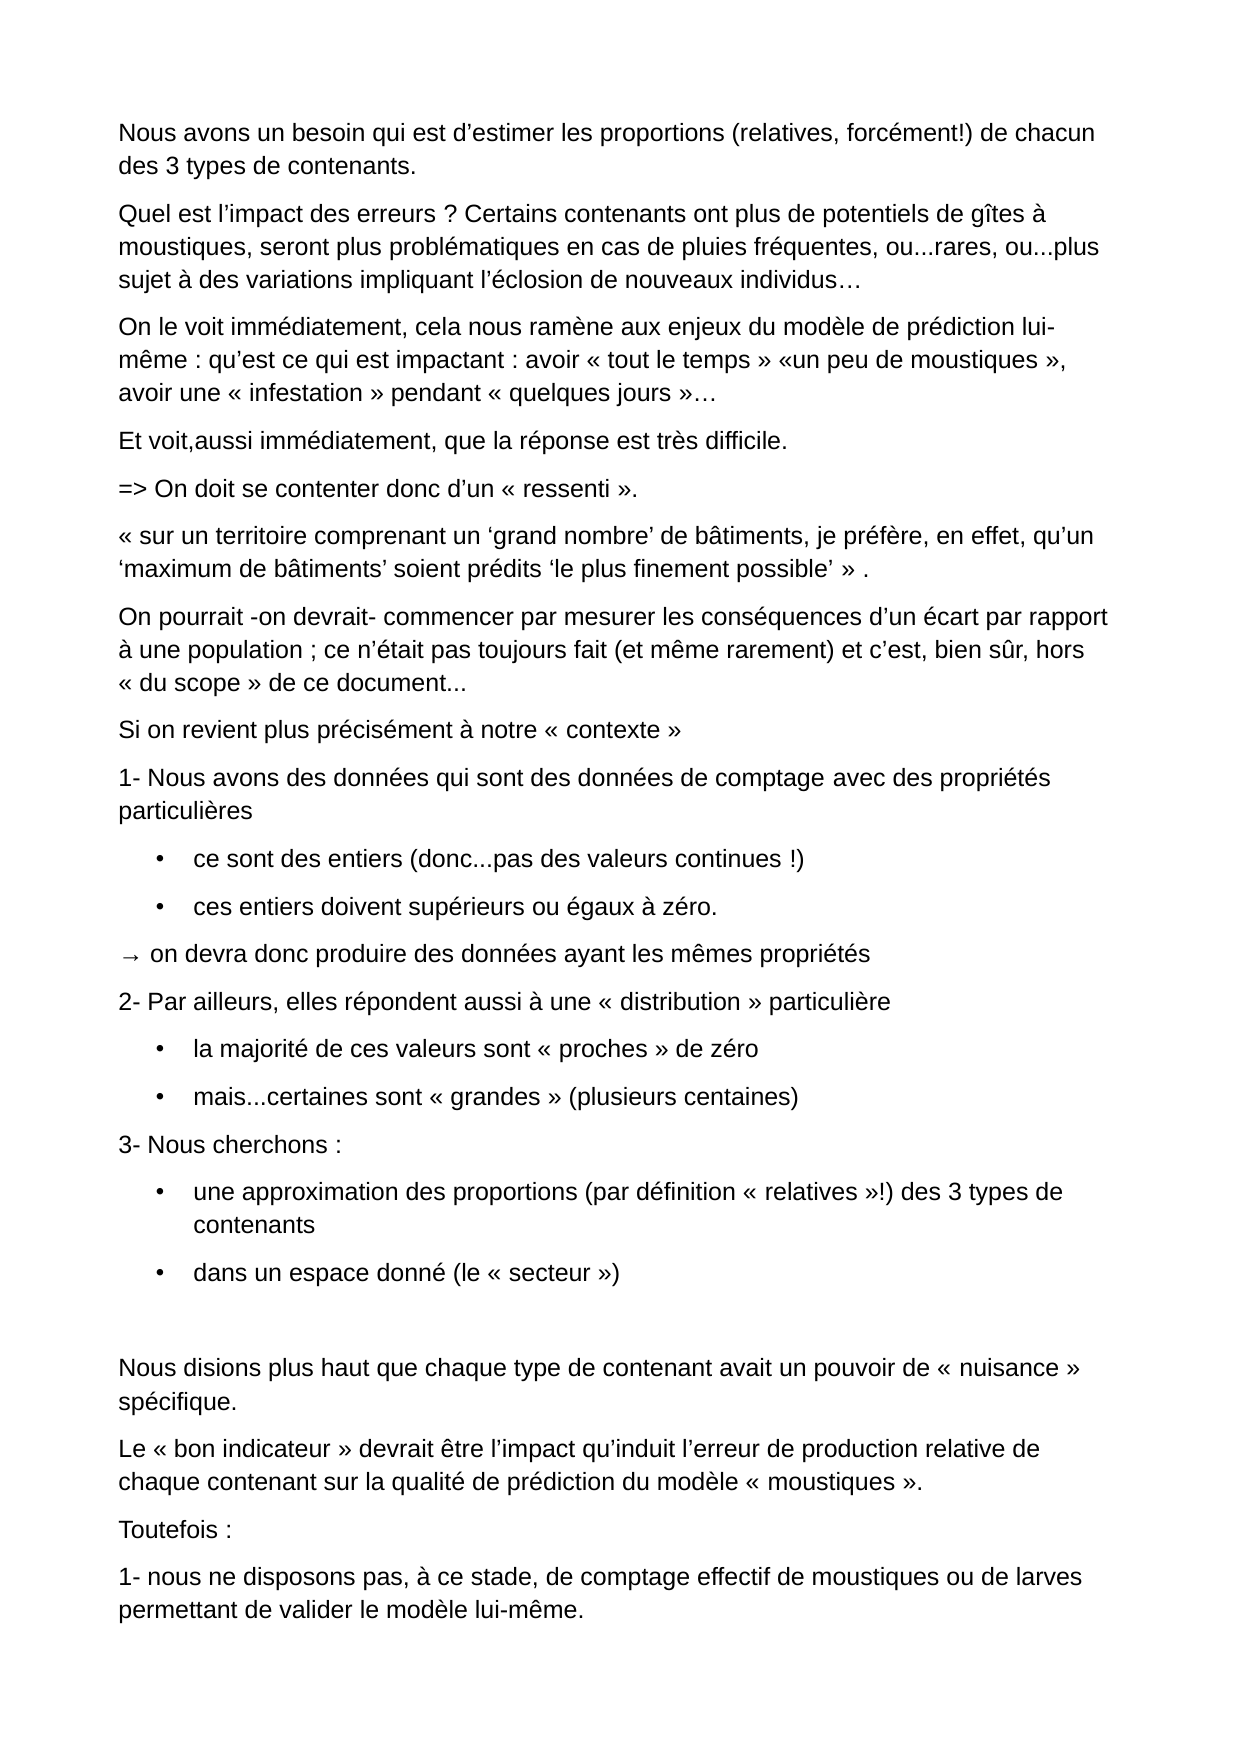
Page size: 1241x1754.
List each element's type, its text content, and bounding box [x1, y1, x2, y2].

text 3- Nous cherchons : [118, 1130, 1122, 1158]
list la majorité de ces valeurs sont « proches » de zéro [156, 1034, 1122, 1063]
list ces entiers doivent supérieurs ou égaux à zéro. [156, 891, 1122, 920]
list ce sont des entiers (donc...pas des valeurs continues !) [156, 844, 1122, 873]
text Et voit,aussi immédiatement, que la réponse est très difficile. [118, 426, 1122, 455]
text On pourrait -on devrait- commencer par mesurer les conséquences d’un écart par rapport à une population ; ce n’était pas toujours fait (et même rarement) et c’est, bien sûr, hors « du scope » de ce document... [118, 602, 1122, 697]
text Nous disions plus haut que chaque type de contenant avait un pouvoir de « nuisance » spécifique. [118, 1353, 1122, 1415]
text Si on revient plus précisément à notre « contexte » [118, 716, 1122, 744]
text 1- nous ne disposons pas, à ce stade, de comptage effectif de moustiques ou de larves permettant de valider le modèle lui-même. [118, 1562, 1122, 1624]
text => On doit se contenter donc d’un « ressenti ». [118, 474, 1122, 502]
text Toutefois : [118, 1515, 1122, 1543]
list dans un espace donné (le « secteur ») [156, 1258, 1122, 1287]
text Nous avons un besoin qui est d’estimer les proportions (relatives, forcément!) de chacun des 3 types de contenants. [118, 118, 1122, 180]
text « sur un territoire comprenant un ‘grand nombre’ de bâtiments, je préfère, en effet, qu’un ‘maximum de bâtiments’ soient prédits ‘le plus finement possible’ » . [118, 521, 1122, 583]
text Le « bon indicateur » devrait être l’impact qu’induit l’erreur de production relative de chaque contenant sur la qualité de prédiction du modèle « moustiques ». [118, 1434, 1122, 1496]
list une approximation des proportions (par définition « relatives »!) des 3 types de contenants [156, 1177, 1122, 1239]
text → on devra donc produire des données ayant les mêmes propriétés [118, 939, 1122, 968]
text 1- Nous avons des données qui sont des données de comptage avec des propriétés particulières [118, 763, 1122, 825]
text On le voit immédiatement, cela nous ramène aux enjeux du modèle de prédiction lui-même : qu’est ce qui est impactant : avoir « tout le temps » «un peu de moustiques », avoir une « infestation » pendant « quelques jours »… [118, 312, 1122, 407]
text Quel est l’impact des erreurs ? Certains contenants ont plus de potentiels de gîtes à moustiques, seront plus problématiques en cas de pluies fréquentes, ou...rares, ou...plus sujet à des variations impliquant l’éclosion de nouveaux individus… [118, 199, 1122, 293]
text 2- Par ailleurs, elles répondent aussi à une « distribution » particulière [118, 987, 1122, 1016]
list mais...certaines sont « grandes » (plusieurs centaines) [156, 1082, 1122, 1111]
